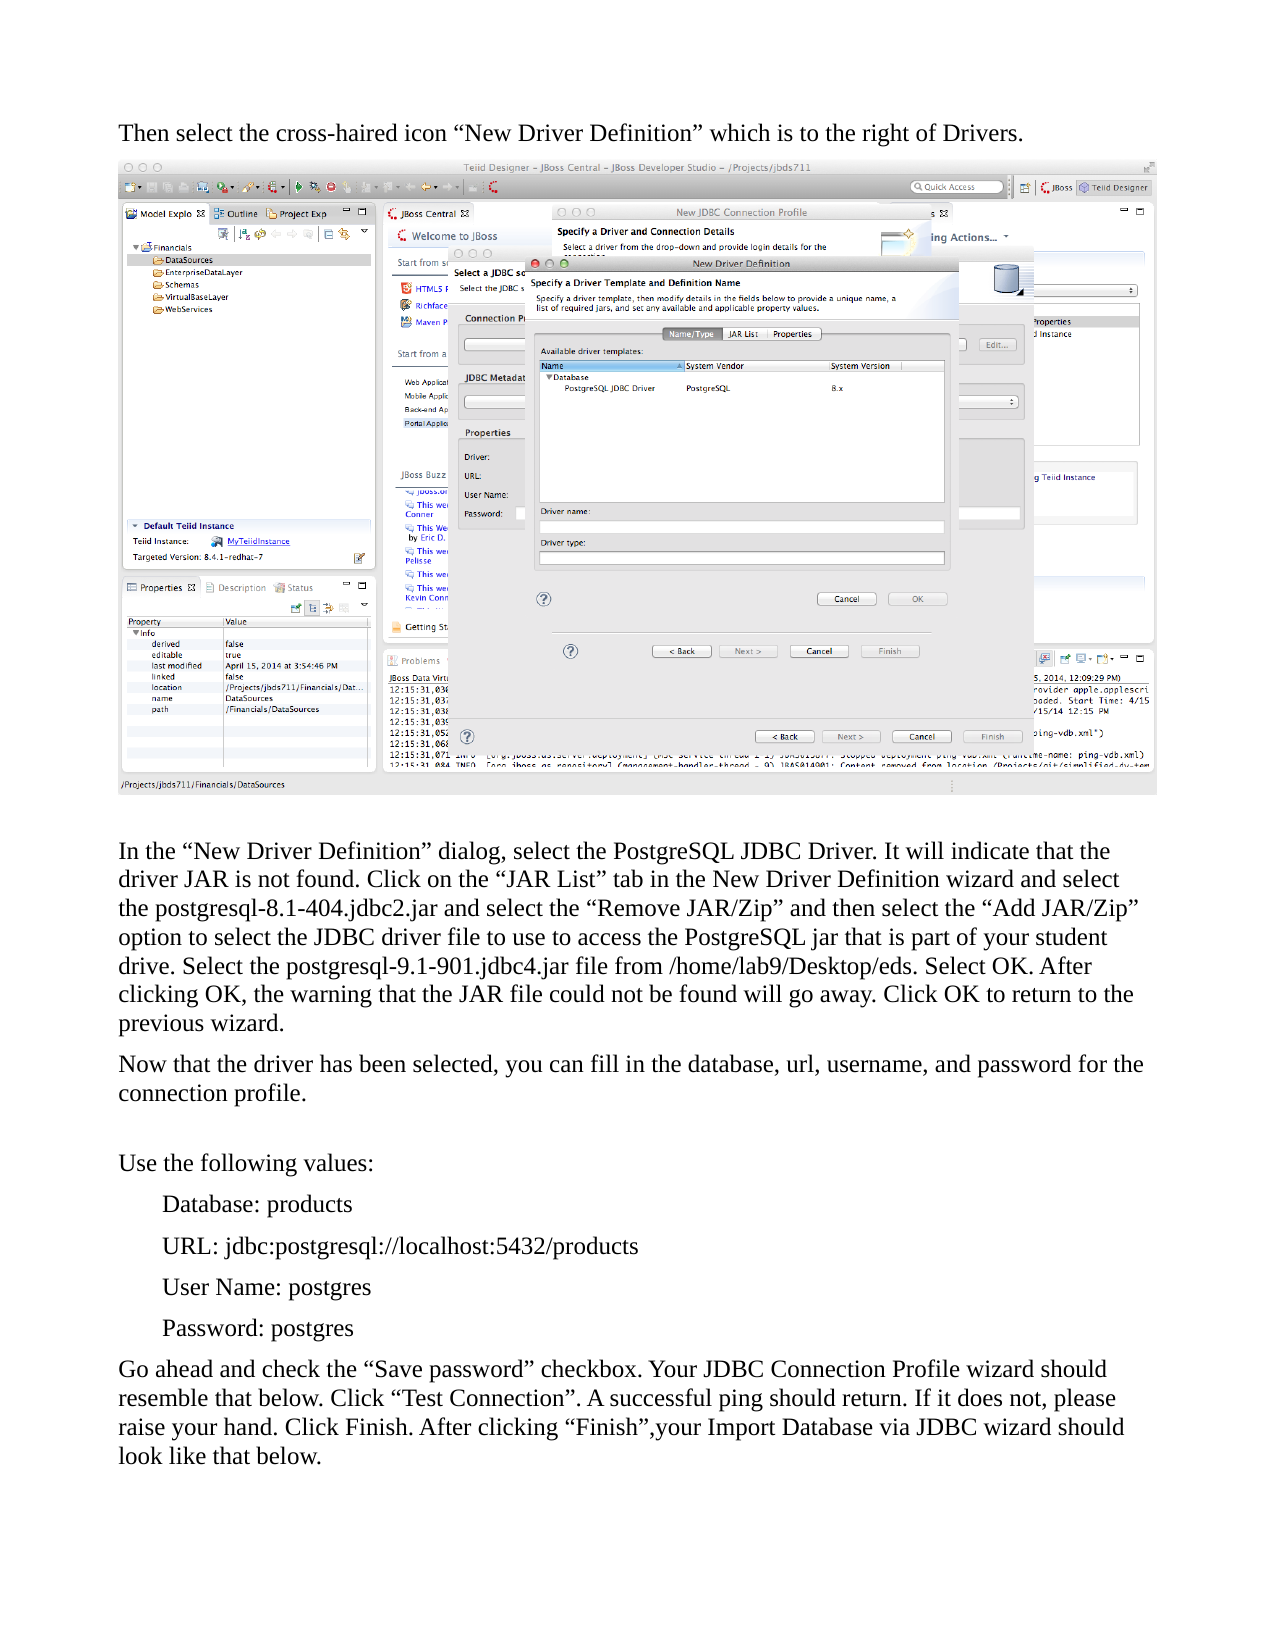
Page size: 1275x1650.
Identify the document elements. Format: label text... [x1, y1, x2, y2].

picture [118, 159, 1157, 795]
text URL: jdbc:postgresql://localhost:5432/products [162, 1231, 1157, 1259]
text Then select the cross-haired icon “New Driver Definition” which is to the right of Drivers. [118, 118, 1157, 147]
text Go ahead and check the “Save password” checkbox. Your JDBC Connection Profile wizard should resemble that below. Click “Test Connection”. A successful ping should return. If it does not, please raise your hand. Click Finish. After clicking “Finish”,your Import Database via JDBC wizard should look like that below. [118, 1354, 1157, 1469]
text Database: products [162, 1189, 1157, 1218]
text Password: postgres [162, 1313, 1157, 1342]
text Now that the driver has been selected, you can fill in the database, url, username, and password for the connection profile. [118, 1049, 1157, 1136]
text Use the following values: [118, 1148, 1157, 1177]
text In the “New Driver Definition” dialog, select the PostgreSQL JDBC Driver. It will indicate that the driver JAR is not found. Click on the “JAR List” tab in the New Driver Definition wizard and select the postgresql-8.1-404.jdbc2.jar and select the “Remove JAR/Zip” and then select the “Add JAR/Zip” option to select the JDBC driver file to use to access the PostgreSQL jar that is part of your student drive. Select the postgresql-9.1-901.jdbc4.jar file from /home/lab9/Desktop/eds. Select OK. After clicking OK, the warning that the JAR file could not be found will go away. Click OK to return to the previous wizard. [118, 836, 1157, 1037]
text User Name: postgres [162, 1272, 1157, 1301]
